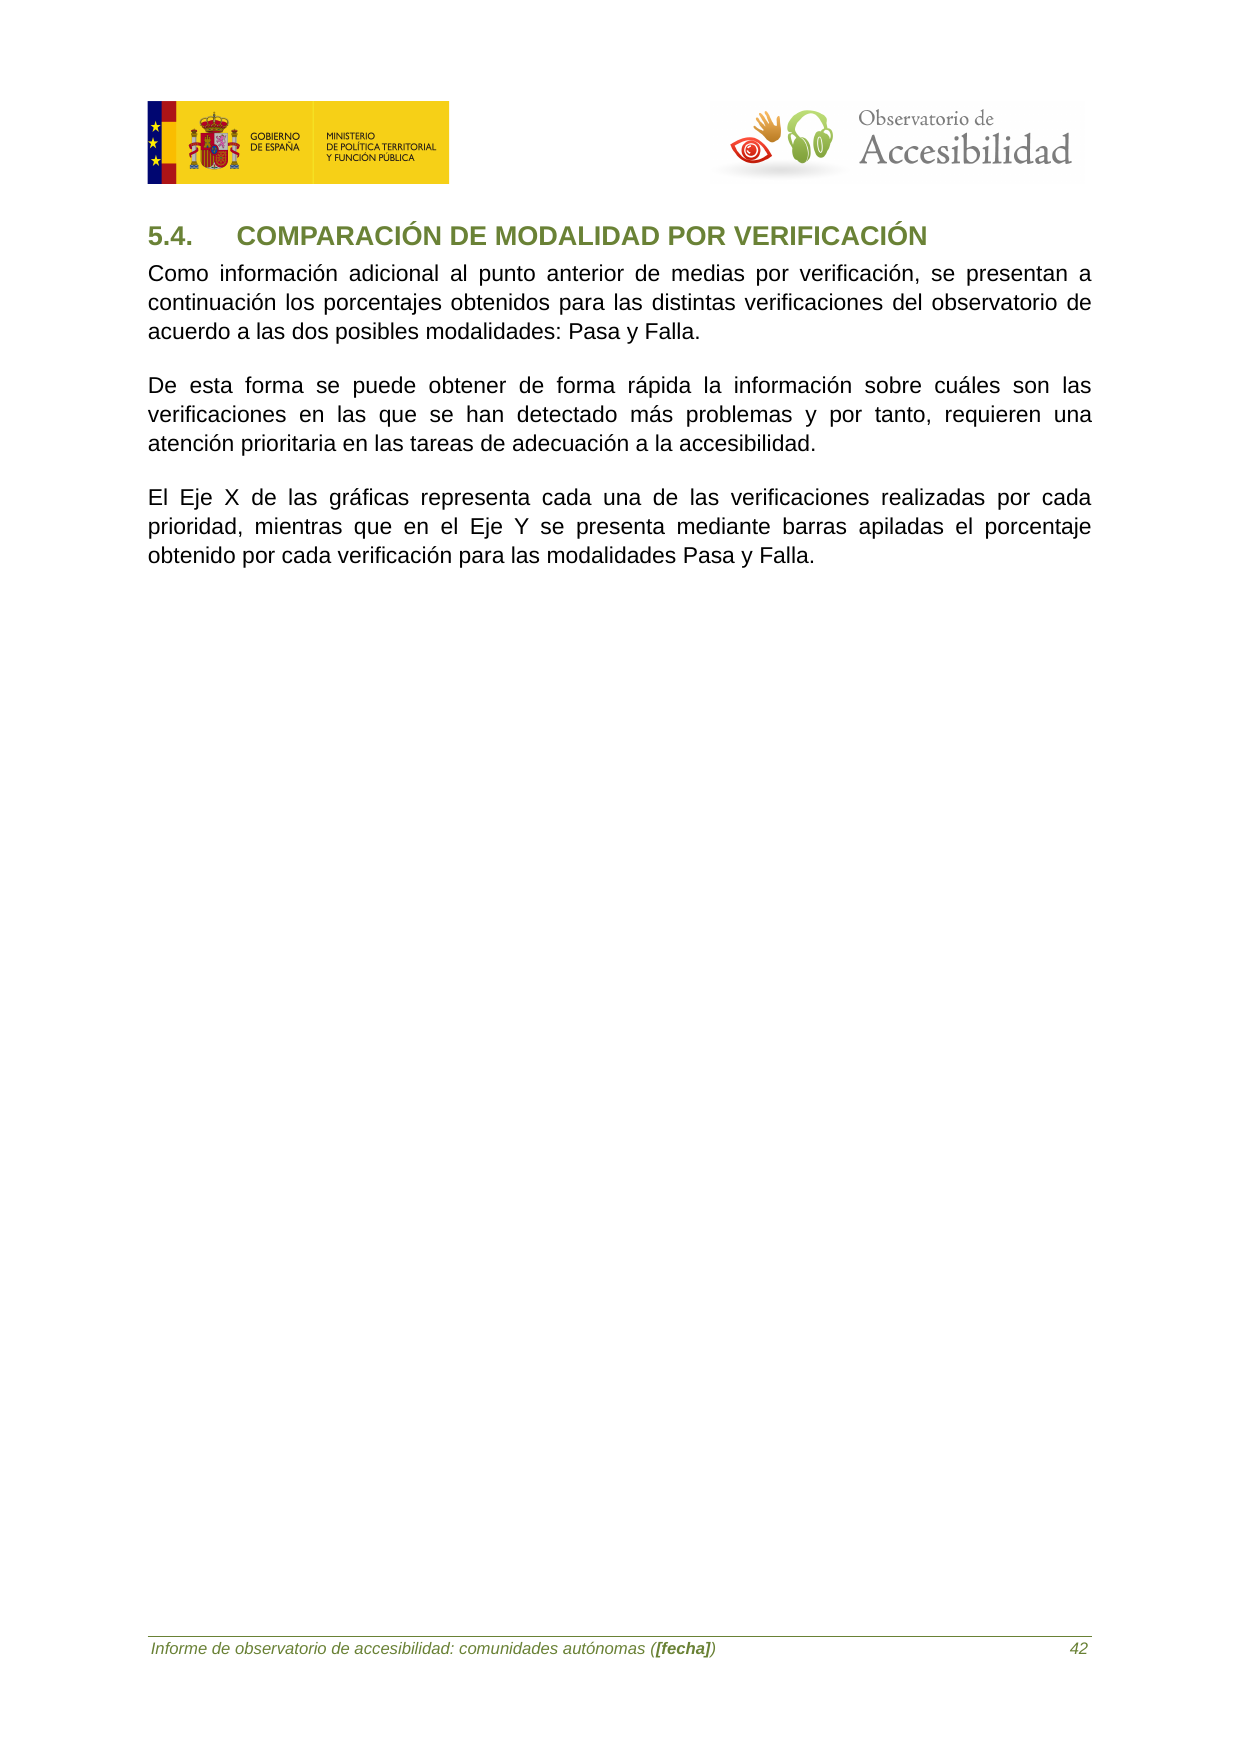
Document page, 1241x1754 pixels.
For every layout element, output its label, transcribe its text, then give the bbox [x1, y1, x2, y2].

picture [147, 101, 450, 184]
text De esta forma se puede obtener de forma rápida la información sobre cuáles son las verificaciones en las que se han detectado más problemas y por tanto, requieren una atención prioritaria en las tareas de adecuación a la accesibilidad. [148, 372, 1092, 456]
text Como información adicional al punto anterior de medias por verificación, se presentan a continuación los porcentajes obtenidos para las distintas verificaciones del observatorio de acuerdo a las dos posibles modalidades: Pasa y Falla. [148, 260, 1092, 344]
text El Eje X de las gráficas representa cada una de las verificaciones realizadas por cada prioridad, mientras que en el Eje Y se presenta mediante barras apiladas el porcentaje obtenido por cada verificación para las modalidades Pasa y Falla. [148, 484, 1092, 568]
picture [710, 101, 1086, 184]
subtitle Comparación de Modalidad por Verificación [148, 220, 1092, 251]
